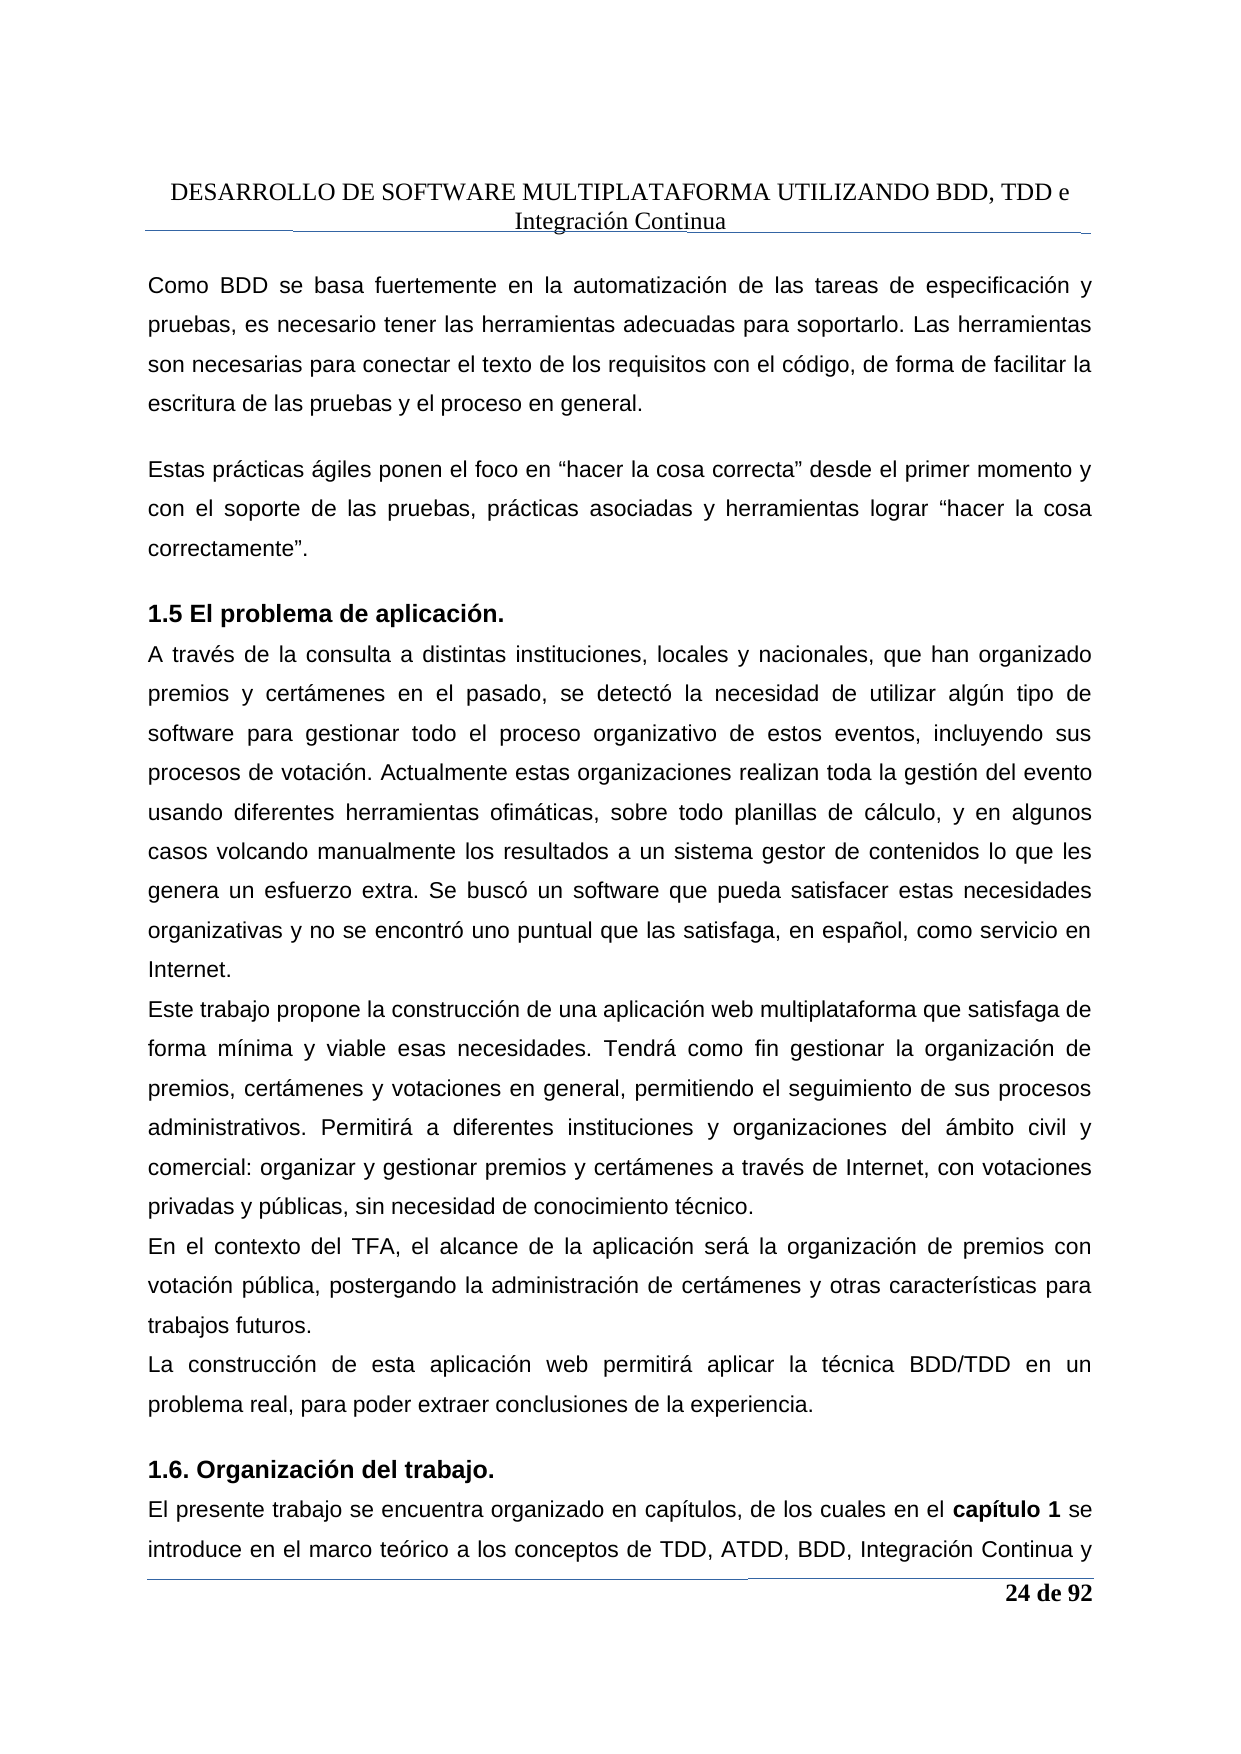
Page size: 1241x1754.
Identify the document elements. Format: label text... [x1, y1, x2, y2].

subtitle 1.6. Organización del trabajo. [148, 1455, 1093, 1484]
text A través de la consulta a distintas instituciones, locales y nacionales, que han organizado premios y certámenes en el pasado, se detectó la necesidad de utilizar algún tipo de software para gestionar todo el proceso organizativo de estos eventos, incluyendo sus procesos de votación. Actualmente estas organizaciones realizan toda la gestión del evento usando diferentes herramientas ofimáticas, sobre todo planillas de cálculo, y en algunos casos volcando manualmente los resultados a un sistema gestor de contenidos lo que les genera un esfuerzo extra. Se buscó un software que pueda satisfacer estas necesidades organizativas y no se encontró uno puntual que las satisfaga, en español, como servicio en Internet. [148, 641, 1093, 983]
text En el contexto del TFA, el alcance de la aplicación será la organización de premios con votación pública, postergando la administración de certámenes y otras características para trabajos futuros. [148, 1233, 1093, 1338]
text Estas prácticas ágiles ponen el foco en “hacer la cosa correcta” desde el primer momento y con el soporte de las pruebas, prácticas asociadas y herramientas lograr “hacer la cosa correctamente”. [148, 456, 1093, 561]
text El presente trabajo se encuentra organizado en capítulos, de los cuales en el capítulo 1 se introduce en el marco teórico a los conceptos de TDD, ATDD, BDD, Integración Continua y [148, 1496, 1093, 1562]
text Este trabajo propone la construcción de una aplicación web multiplataforma que satisfaga de forma mínima y viable esas necesidades. Tendrá como fin gestionar la organización de premios, certámenes y votaciones en general, permitiendo el seguimiento de sus procesos administrativos. Permitirá a diferentes instituciones y organizaciones del ámbito civil y comercial: organizar y gestionar premios y certámenes a través de Internet, con votaciones privadas y públicas, sin necesidad de conocimiento técnico. [148, 996, 1093, 1220]
text La construcción de esta aplicación web permitirá aplicar la técnica BDD/TDD en un problema real, para poder extraer conclusiones de la experiencia. [148, 1351, 1093, 1417]
subtitle 1.5 El problema de aplicación. [148, 599, 1093, 628]
text Como BDD se basa fuertemente en la automatización de las tareas de especificación y pruebas, es necesario tener las herramientas adecuadas para soportarlo. Las herramientas son necesarias para conectar el texto de los requisitos con el código, de forma de facilitar la escritura de las pruebas y el proceso en general. [148, 272, 1093, 416]
